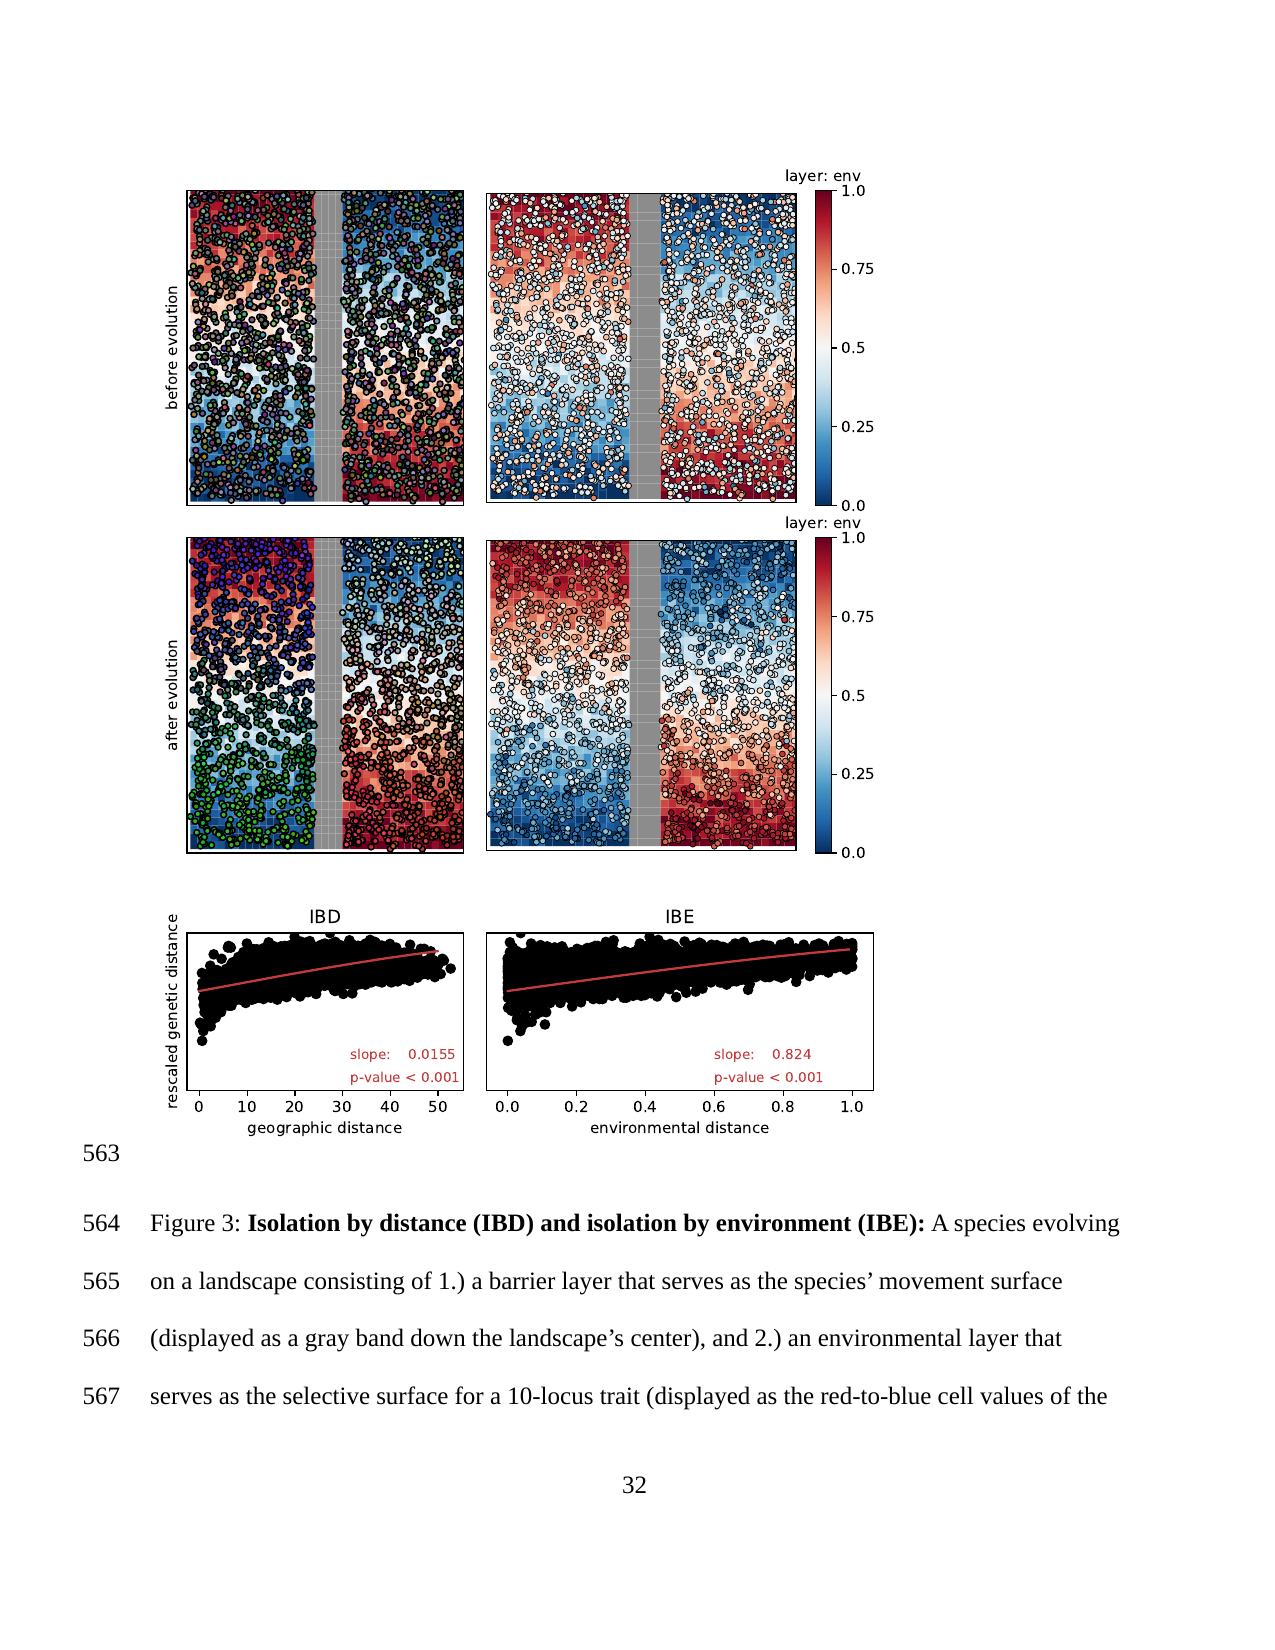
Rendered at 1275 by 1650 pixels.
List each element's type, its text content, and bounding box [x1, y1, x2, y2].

text Figure 3: Isolation by distance (IBD) and isolation by environment (IBE): A species evolving on a landscape consisting of 1.) a barrier layer that serves as the species’ movement surface (displayed as a gray band down the landscape’s center), and 2.) an environmental layer that serves as the selective surface for a 10-locus trait (displayed as the red-to-blue cell values of the [150, 1208, 1125, 1409]
